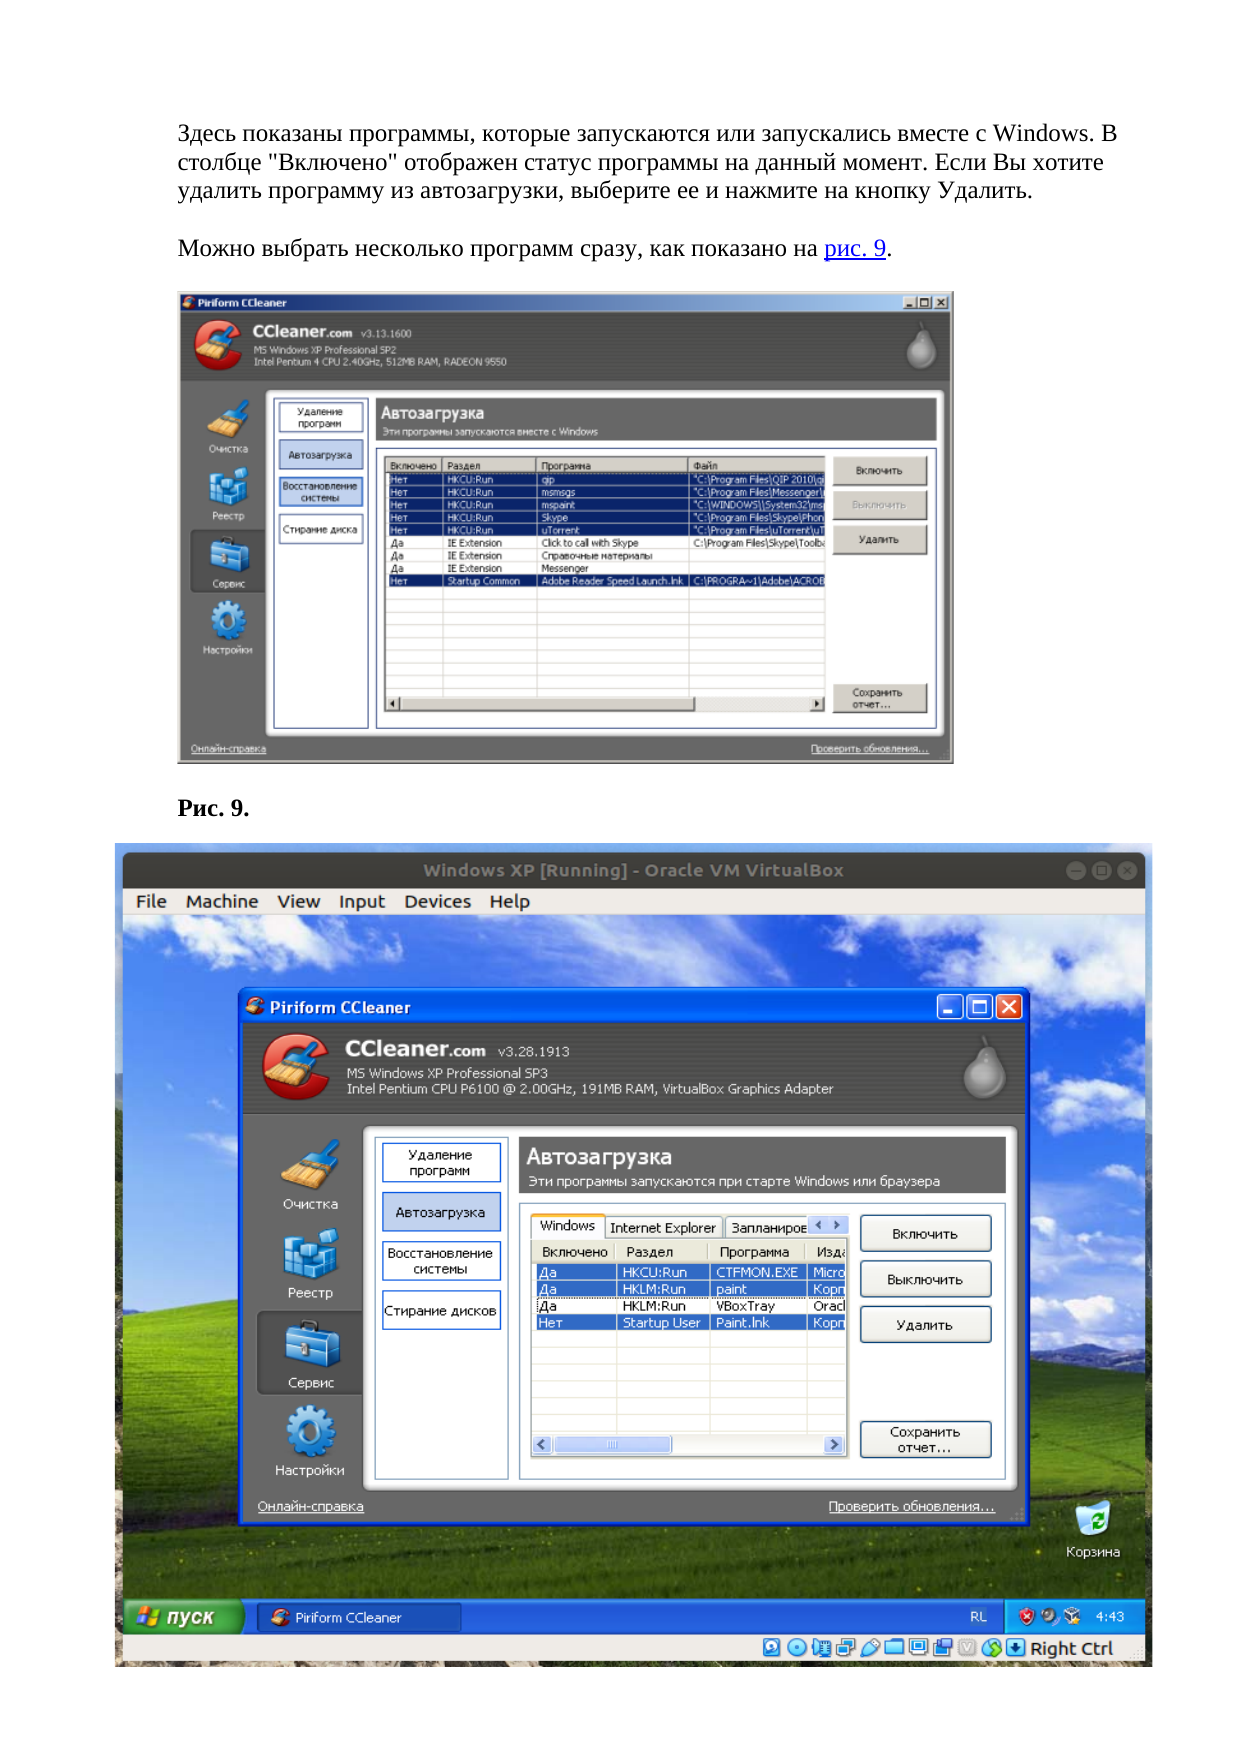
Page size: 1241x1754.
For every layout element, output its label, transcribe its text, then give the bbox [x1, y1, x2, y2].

text Можно выбрать несколько программ сразу, как показано на рис. 9. [177, 233, 1152, 262]
text Здесь показаны программы, которые запускаются или запускались вместе с Windows. В столбце "Включено" отображен статус программы на данный момент. Если Вы хотите удалить программу из автозагрузки, выберите ее и нажмите на кнопку Удалить. [177, 118, 1152, 204]
picture [114, 843, 1153, 1667]
text Рис. 9. [177, 764, 1152, 821]
picture [177, 291, 954, 764]
